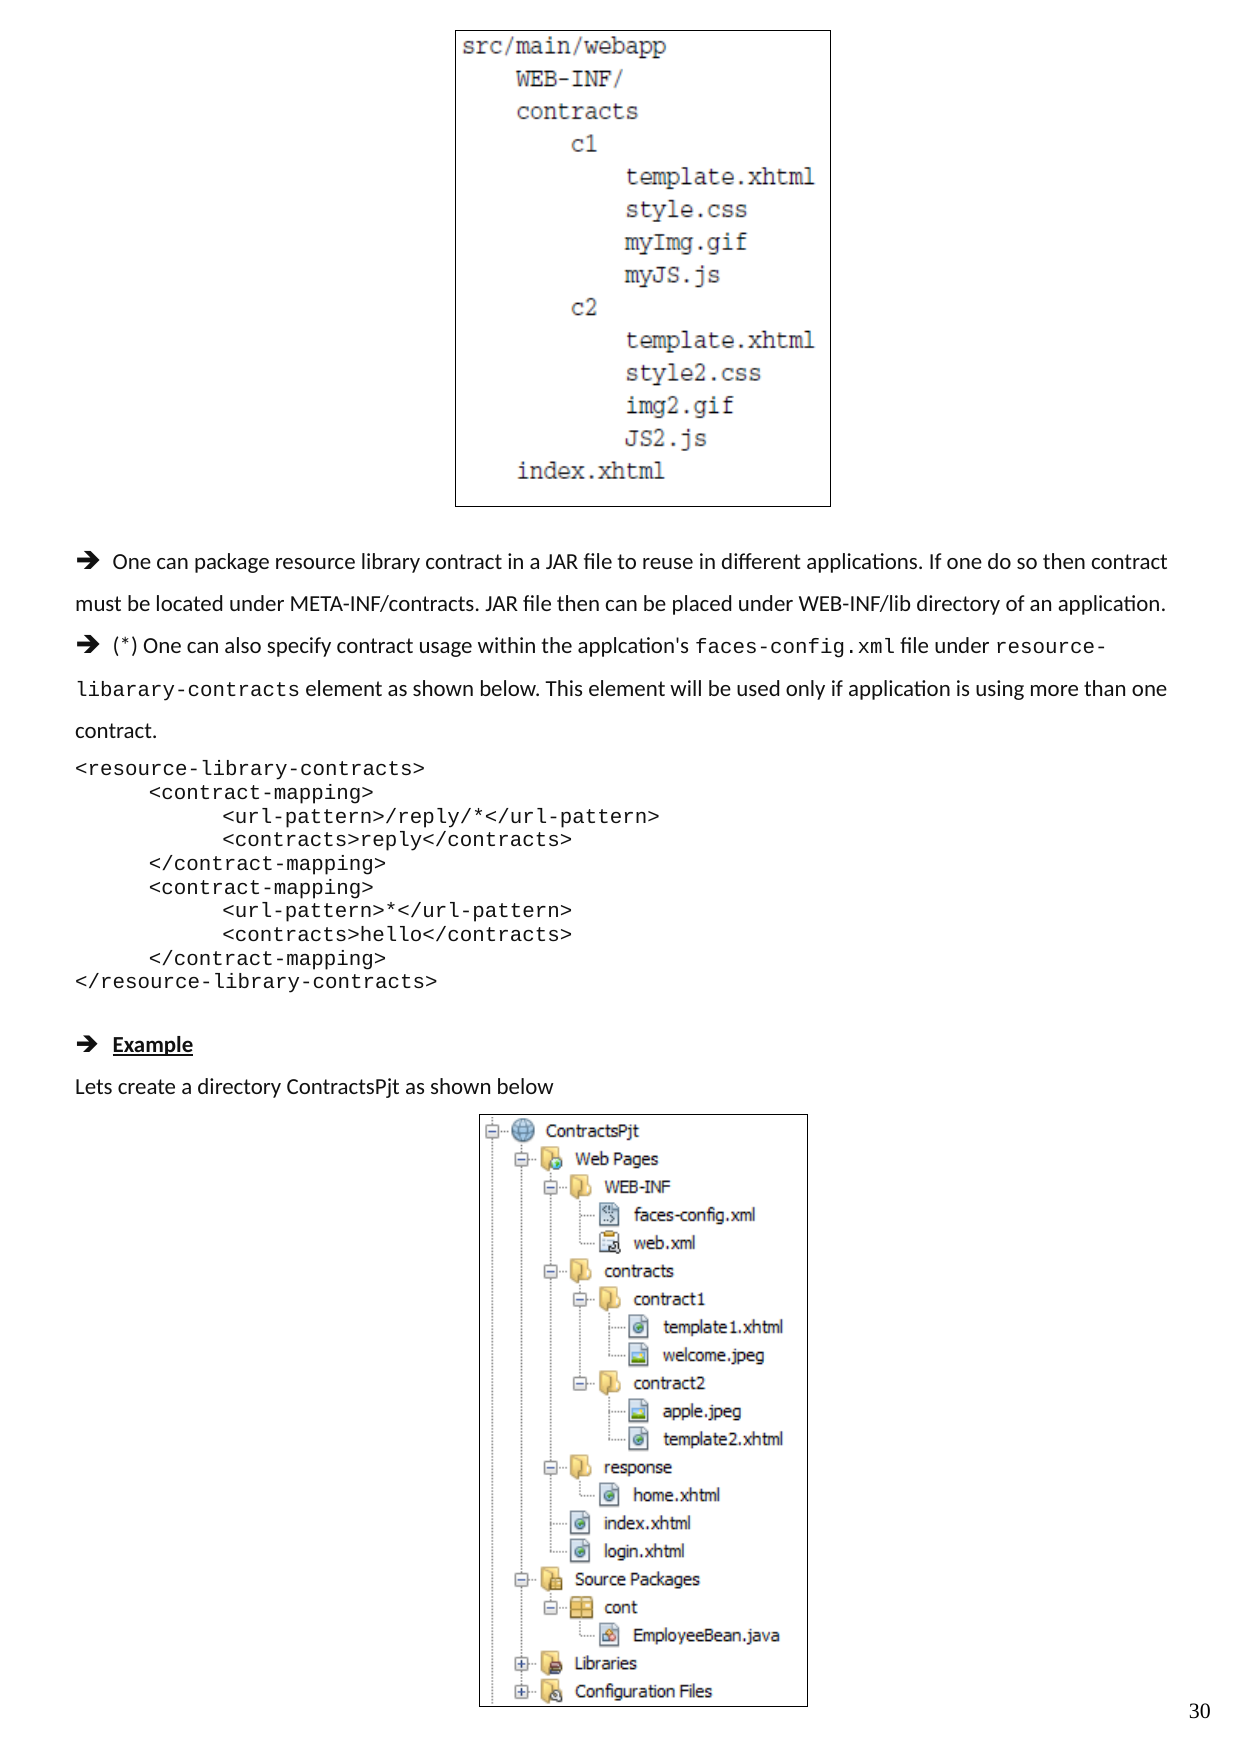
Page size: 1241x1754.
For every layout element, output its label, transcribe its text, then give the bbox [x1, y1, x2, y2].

text <resource-library-contracts> [75, 758, 1211, 782]
text <url-pattern>/reply/*</url-pattern> [75, 806, 1211, 829]
list (*) One can also specify contract usage within the applcation's faces-config.xml file under resource-libarary-contracts element as shown below. This element will be used only if application is using more than one contract. [75, 631, 1211, 744]
list Lets create a directory ContractsPjt as shown below [75, 1072, 1211, 1100]
text <contracts>reply</contracts> [75, 829, 1211, 853]
text </contract-mapping> [75, 853, 1211, 877]
list Example [75, 1030, 1211, 1058]
text <contract-mapping> [75, 877, 1211, 900]
text <contract-mapping> [75, 782, 1211, 806]
text </resource-library-contracts> [75, 971, 1211, 995]
text <contracts>hello</contracts> [75, 924, 1211, 948]
text </contract-mapping> [75, 948, 1211, 971]
list One can package resource library contract in a JAR file to reuse in different applications. If one do so then contract must be located under META-INF/contracts. JAR file then can be placed under WEB-INF/lib directory of an application. [75, 547, 1211, 617]
text <url-pattern>*</url-pattern> [75, 900, 1211, 924]
